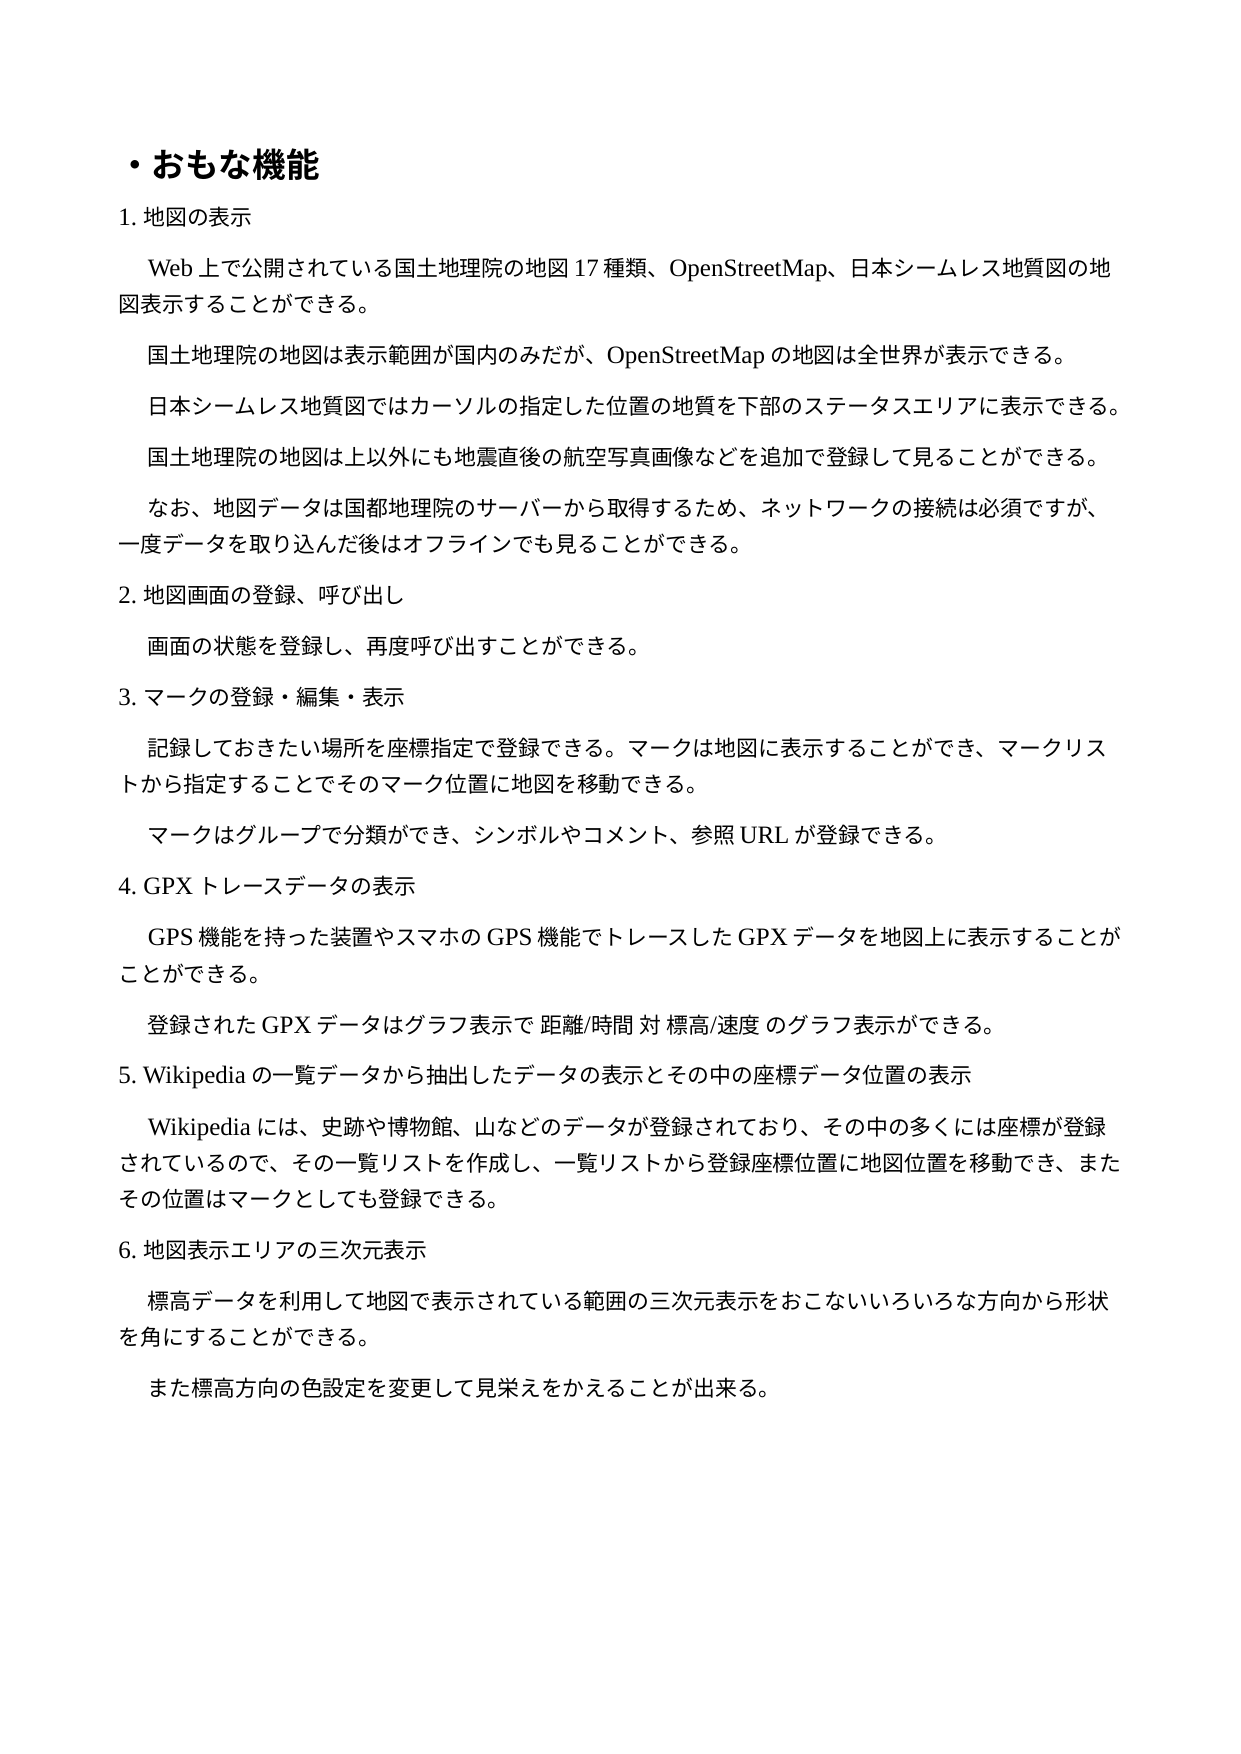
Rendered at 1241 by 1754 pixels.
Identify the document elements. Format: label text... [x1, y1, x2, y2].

text 4. GPXトレースデータの表示 [118, 869, 1122, 901]
text 6. 地図表示エリアの三次元表示 [118, 1233, 1122, 1265]
text 1. 地図の表示 [118, 200, 1122, 232]
text また標高方向の色設定を変更して見栄えをかえることが出来る。 [118, 1371, 1122, 1403]
text なお、地図データは国都地理院のサーバーから取得するため、ネットワークの接続は必須ですが、一度データを取り込んだ後はオフラインでも見ることができる。 [118, 491, 1122, 559]
text Wikipediaには、史跡や博物館、山などのデータが登録されており、その中の多くには座標が登録されているので、その一覧リストを作成し、一覧リストから登録座標位置に地図位置を移動でき、またその位置はマークとしても登録できる。 [118, 1109, 1122, 1214]
text 国土地理院の地図は表示範囲が国内のみだが、OpenStreetMapの地図は全世界が表示できる。 [118, 338, 1122, 370]
text 標高データを利用して地図で表示されている範囲の三次元表示をおこないいろいろな方向から形状を角にすることができる。 [118, 1284, 1122, 1352]
text 国土地理院の地図は上以外にも地震直後の航空写真画像などを追加で登録して見ることができる。 [118, 440, 1122, 472]
text 5. Wikipediaの一覧データから抽出したデータの表示とその中の座標データ位置の表示 [118, 1058, 1122, 1090]
text 記録しておきたい場所を座標指定で登録できる。マークは地図に表示することができ、マークリストから指定することでそのマーク位置に地図を移動できる。 [118, 731, 1122, 799]
text 日本シームレス地質図ではカーソルの指定した位置の地質を下部のステータスエリアに表示できる。 [118, 389, 1122, 421]
text Web上で公開されている国土地理院の地図17種類、OpenStreetMap、日本シームレス地質図の地図表示することができる。 [118, 251, 1122, 319]
text 登録されたGPXデータはグラフ表示で 距離/時間 対 標高/速度 のグラフ表示ができる。 [118, 1008, 1122, 1039]
text 画面の状態を登録し、再度呼び出すことができる。 [118, 629, 1122, 661]
text GPS機能を持った装置やスマホのGPS機能でトレースしたGPXデータを地図上に表示することがことができる。 [118, 920, 1122, 988]
subtitle ・おもな機能 [118, 139, 1122, 187]
text 3. マークの登録・編集・表示 [118, 680, 1122, 712]
text マークはグループで分類ができ、シンボルやコメント、参照URLが登録できる。 [118, 818, 1122, 850]
text 2. 地図画面の登録、呼び出し [118, 578, 1122, 610]
